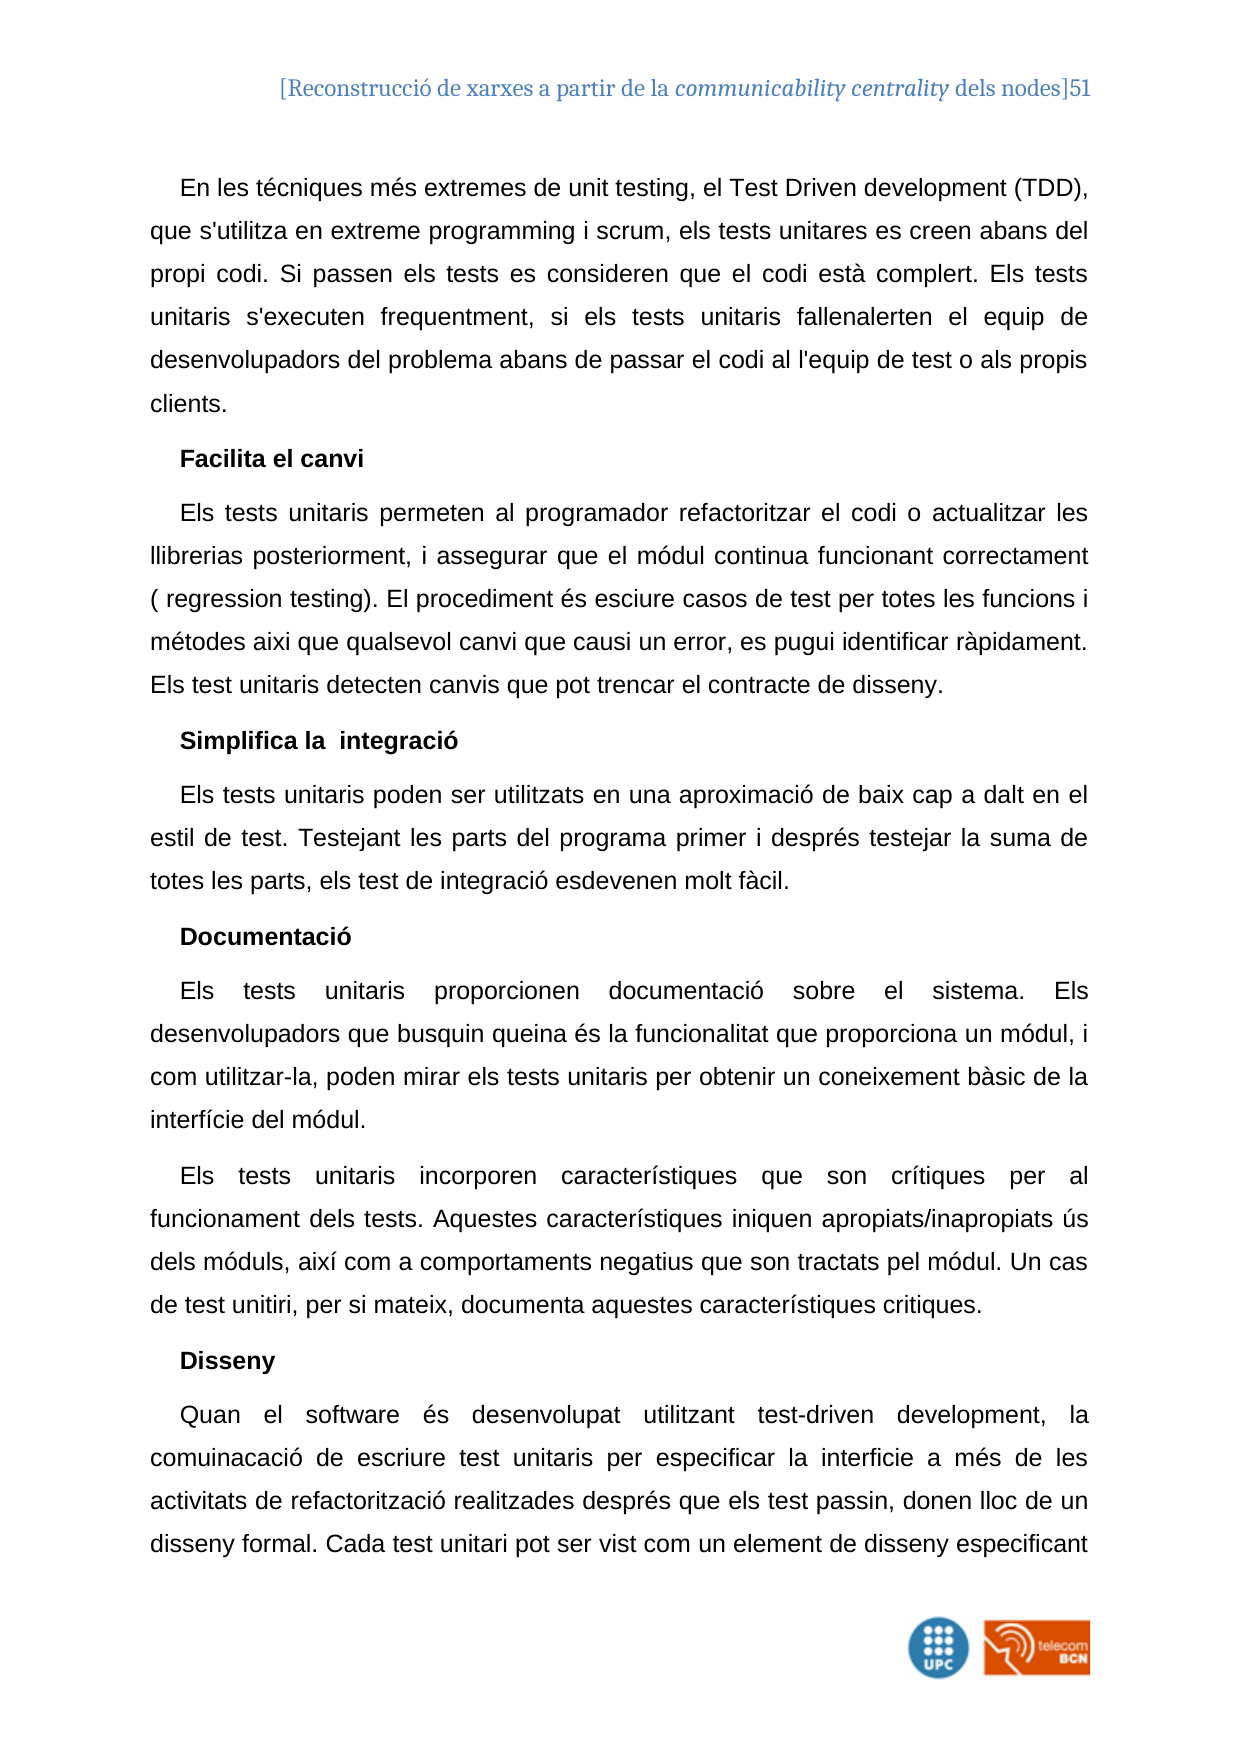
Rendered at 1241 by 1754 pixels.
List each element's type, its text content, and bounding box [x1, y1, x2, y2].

text Documentació [150, 922, 1090, 951]
text En les técniques més extremes de unit testing, el Test Driven development (TDD), que s'utilitza en extreme programming i scrum, els tests unitares es creen abans del propi codi. Si passen els tests es consideren que el codi està complert. Els tests unitaris s'executen frequentment, si els tests unitaris fallenalerten el equip de desenvolupadors del problema abans de passar el codi al l'equip de test o als propis clients. [150, 173, 1090, 417]
text Els tests unitaris poden ser utilitzats en una aproximació de baix cap a dalt en el estil de test. Testejant les parts del programa primer i després testejar la suma de totes les parts, els test de integració esdevenen molt fàcil. [150, 780, 1090, 895]
text Facilita el canvi [150, 444, 1090, 473]
text Disseny [150, 1346, 1090, 1374]
text Els tests unitaris proporcionen documentació sobre el sistema. Els desenvolupadors que busquin queina és la funcionalitat que proporciona un módul, i com utilitzar-la, poden mirar els tests unitaris per obtenir un coneixement bàsic de la interfície del módul. [150, 976, 1090, 1134]
text Els tests unitaris incorporen característiques que son crítiques per al funcionament dels tests. Aquestes característiques iniquen apropiats/inapropiats ús dels móduls, així com a comportaments negatius que son tractats pel módul. Un cas de test unitiri, per si mateix, documenta aquestes característiques critiques. [150, 1161, 1090, 1319]
text Simplifica la integració [150, 726, 1090, 755]
picture [904, 1614, 1091, 1681]
text Quan el software és desenvolupat utilitzant test-driven development, la comuinacació de escriure test unitaris per especificar la interficie a més de les activitats de refactorització realitzades després que els test passin, donen lloc de un disseny formal. Cada test unitari pot ser vist com un element de disseny especificant [150, 1399, 1090, 1558]
text Els tests unitaris permeten al programador refactoritzar el codi o actualitzar les llibrerias posteriorment, i assegurar que el módul continua funcionant correctament ( regression testing). El procediment és esciure casos de test per totes les funcions i métodes aixi que qualsevol canvi que causi un error, es pugui identificar ràpidament. Els test unitaris detecten canvis que pot trencar el contracte de disseny. [150, 498, 1090, 699]
